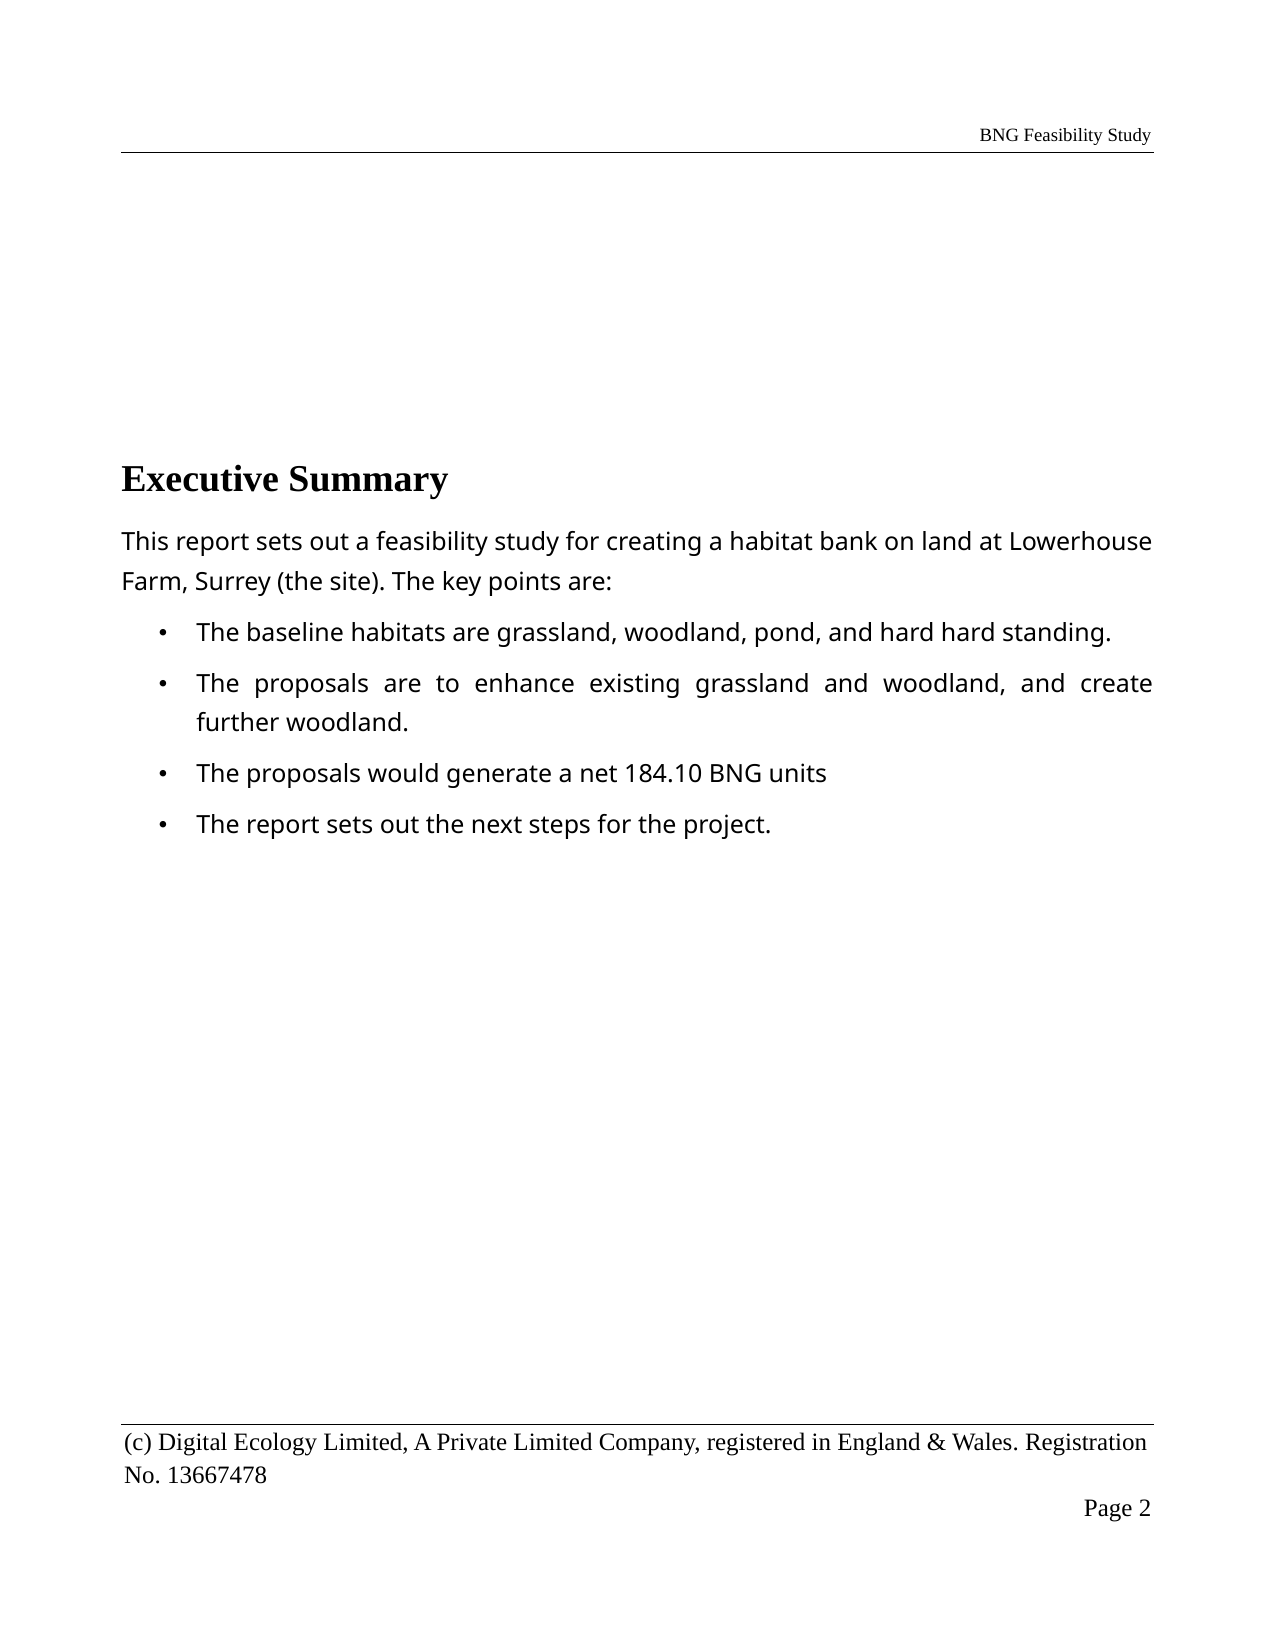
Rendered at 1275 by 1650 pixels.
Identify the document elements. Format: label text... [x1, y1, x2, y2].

list The baseline habitats are grassland, woodland, pond, and hard hard standing. [158, 614, 1154, 648]
list The report sets out the next steps for the project. [158, 807, 1154, 841]
list The proposals would generate a net 184.10 BNG units [158, 756, 1154, 789]
text This report sets out a feasibility study for creating a habitat bank on land at Lowerhouse Farm, Surrey (the site). The key points are: [121, 524, 1154, 597]
list The proposals are to enhance existing grassland and woodland, and create further woodland. [158, 665, 1154, 738]
subtitle Executive Summary [121, 456, 1154, 499]
